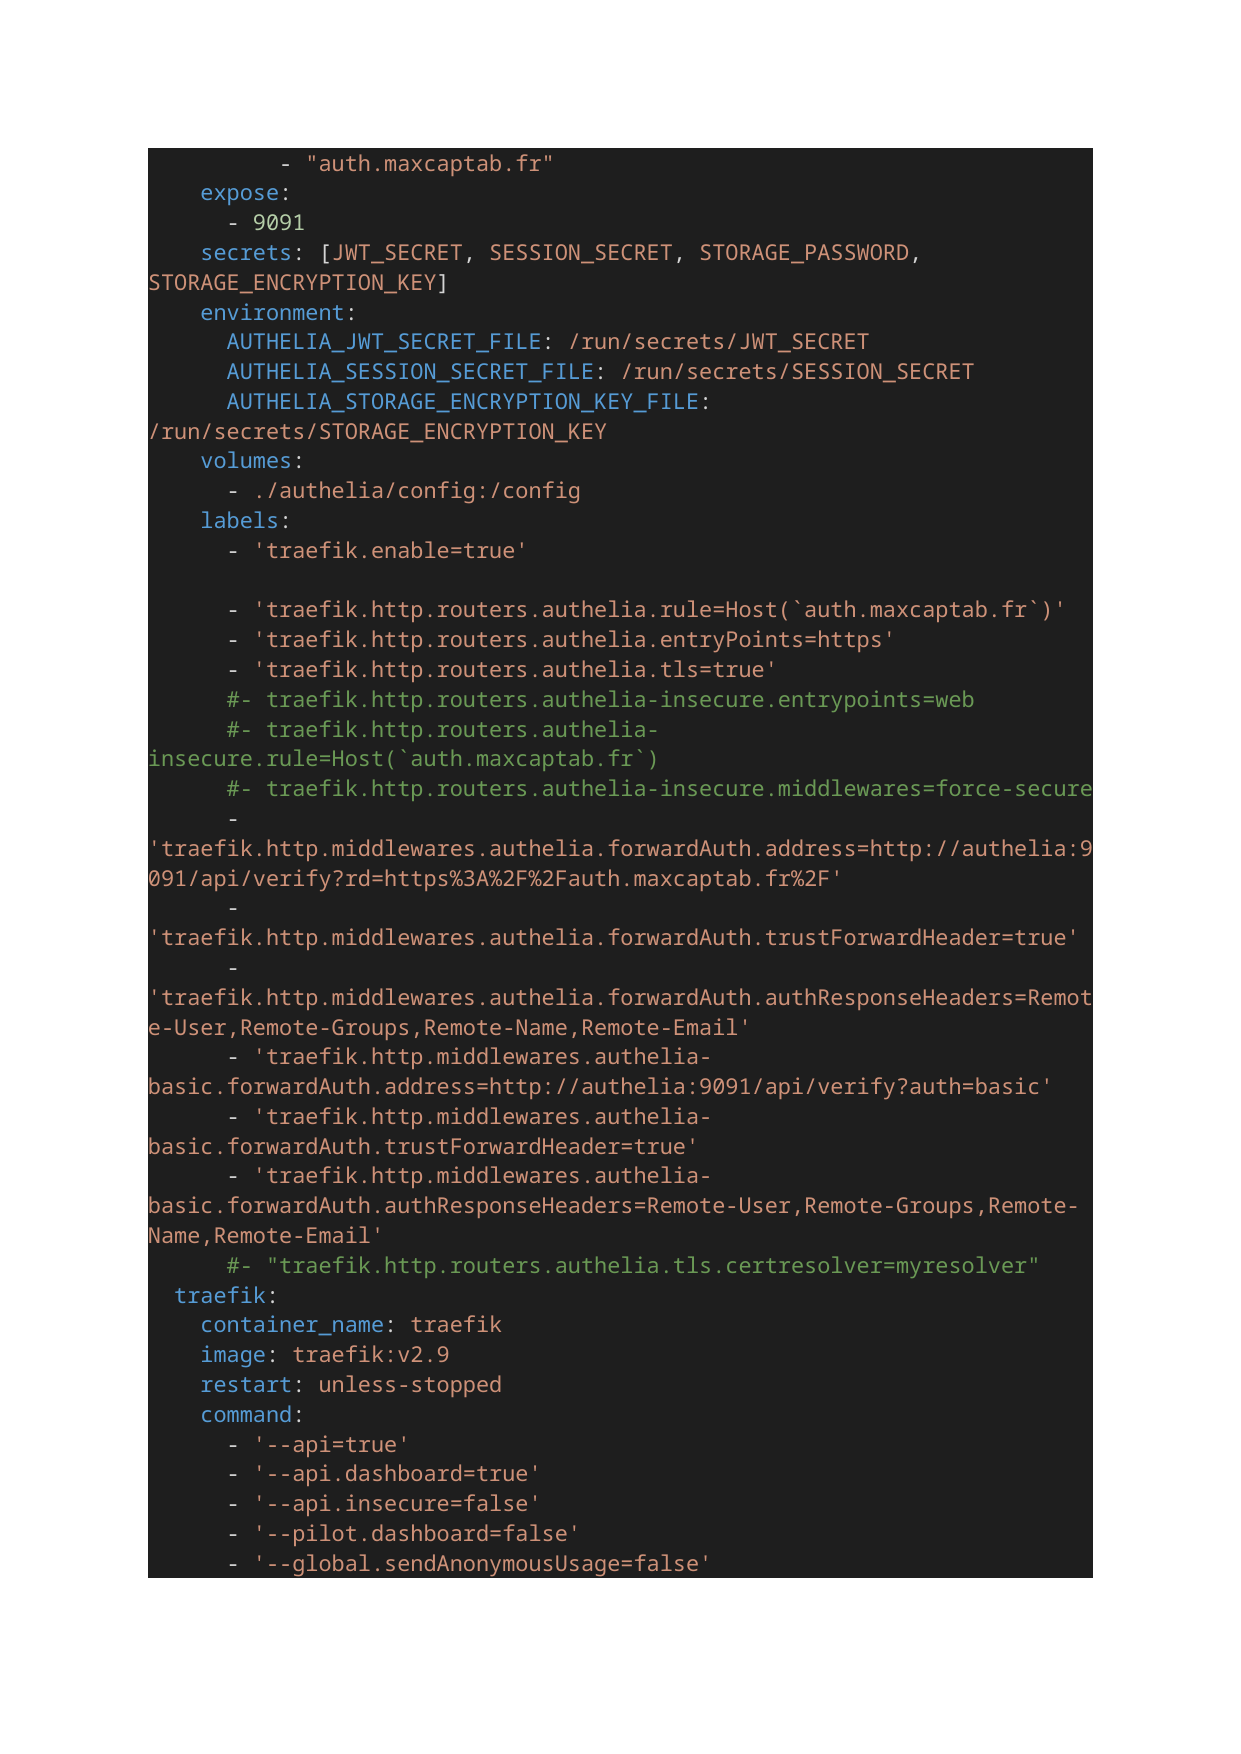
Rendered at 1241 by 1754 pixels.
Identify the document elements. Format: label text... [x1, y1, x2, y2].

text expose: [148, 177, 1093, 207]
text #- "traefik.http.routers.authelia.tls.certresolver=myresolver" [148, 1250, 1093, 1280]
text AUTHELIA_STORAGE_ENCRYPTION_KEY_FILE: /run/secrets/STORAGE_ENCRYPTION_KEY [148, 386, 1093, 446]
text - '--pilot.dashboard=false' [148, 1518, 1093, 1548]
text - 'traefik.http.routers.authelia.entryPoints=https' [148, 624, 1093, 654]
text - '--api=true' [148, 1429, 1093, 1458]
text #- traefik.http.routers.authelia-insecure.rule=Host(`auth.maxcaptab.fr`) [148, 714, 1093, 773]
text #- traefik.http.routers.authelia-insecure.entrypoints=web [148, 684, 1093, 714]
text - 'traefik.http.middlewares.authelia-basic.forwardAuth.authResponseHeaders=Remote-User,Remote-Groups,Remote-Name,Remote-Email' [148, 1161, 1093, 1250]
text - 'traefik.http.middlewares.authelia.forwardAuth.authResponseHeaders=Remote-User,Remote-Groups,Remote-Name,Remote-Email' [148, 952, 1093, 1041]
text - ./authelia/config:/config [148, 475, 1093, 505]
text - '--api.insecure=false' [148, 1488, 1093, 1518]
text image: traefik:v2.9 [148, 1339, 1093, 1369]
text restart: unless-stopped [148, 1369, 1093, 1399]
text - 'traefik.http.middlewares.authelia-basic.forwardAuth.trustForwardHeader=true' [148, 1101, 1093, 1161]
text volumes: [148, 446, 1093, 475]
text - '--global.sendAnonymousUsage=false' [148, 1548, 1093, 1578]
text - 'traefik.http.middlewares.authelia-basic.forwardAuth.address=http://authelia:9091/api/verify?auth=basic' [148, 1041, 1093, 1101]
text environment: [148, 297, 1093, 326]
text AUTHELIA_SESSION_SECRET_FILE: /run/secrets/SESSION_SECRET [148, 356, 1093, 386]
text traefik: [148, 1280, 1093, 1309]
text secrets: [JWT_SECRET, SESSION_SECRET, STORAGE_PASSWORD, STORAGE_ENCRYPTION_KEY] [148, 237, 1093, 297]
text - "auth.maxcaptab.fr" [148, 148, 1093, 177]
text - 'traefik.http.routers.authelia.tls=true' [148, 654, 1093, 684]
text - '--api.dashboard=true' [148, 1458, 1093, 1488]
text container_name: traefik [148, 1309, 1093, 1339]
text - 'traefik.http.routers.authelia.rule=Host(`auth.maxcaptab.fr`)' [148, 594, 1093, 624]
text - 'traefik.enable=true' [148, 535, 1093, 565]
text command: [148, 1399, 1093, 1429]
text AUTHELIA_JWT_SECRET_FILE: /run/secrets/JWT_SECRET [148, 326, 1093, 356]
text labels: [148, 505, 1093, 535]
text - 'traefik.http.middlewares.authelia.forwardAuth.trustForwardHeader=true' [148, 892, 1093, 952]
text #- traefik.http.routers.authelia-insecure.middlewares=force-secure [148, 773, 1093, 803]
text - 'traefik.http.middlewares.authelia.forwardAuth.address=http://authelia:9091/api/verify?rd=https%3A%2F%2Fauth.maxcaptab.fr%2F' [148, 803, 1093, 892]
text - 9091 [148, 207, 1093, 237]
